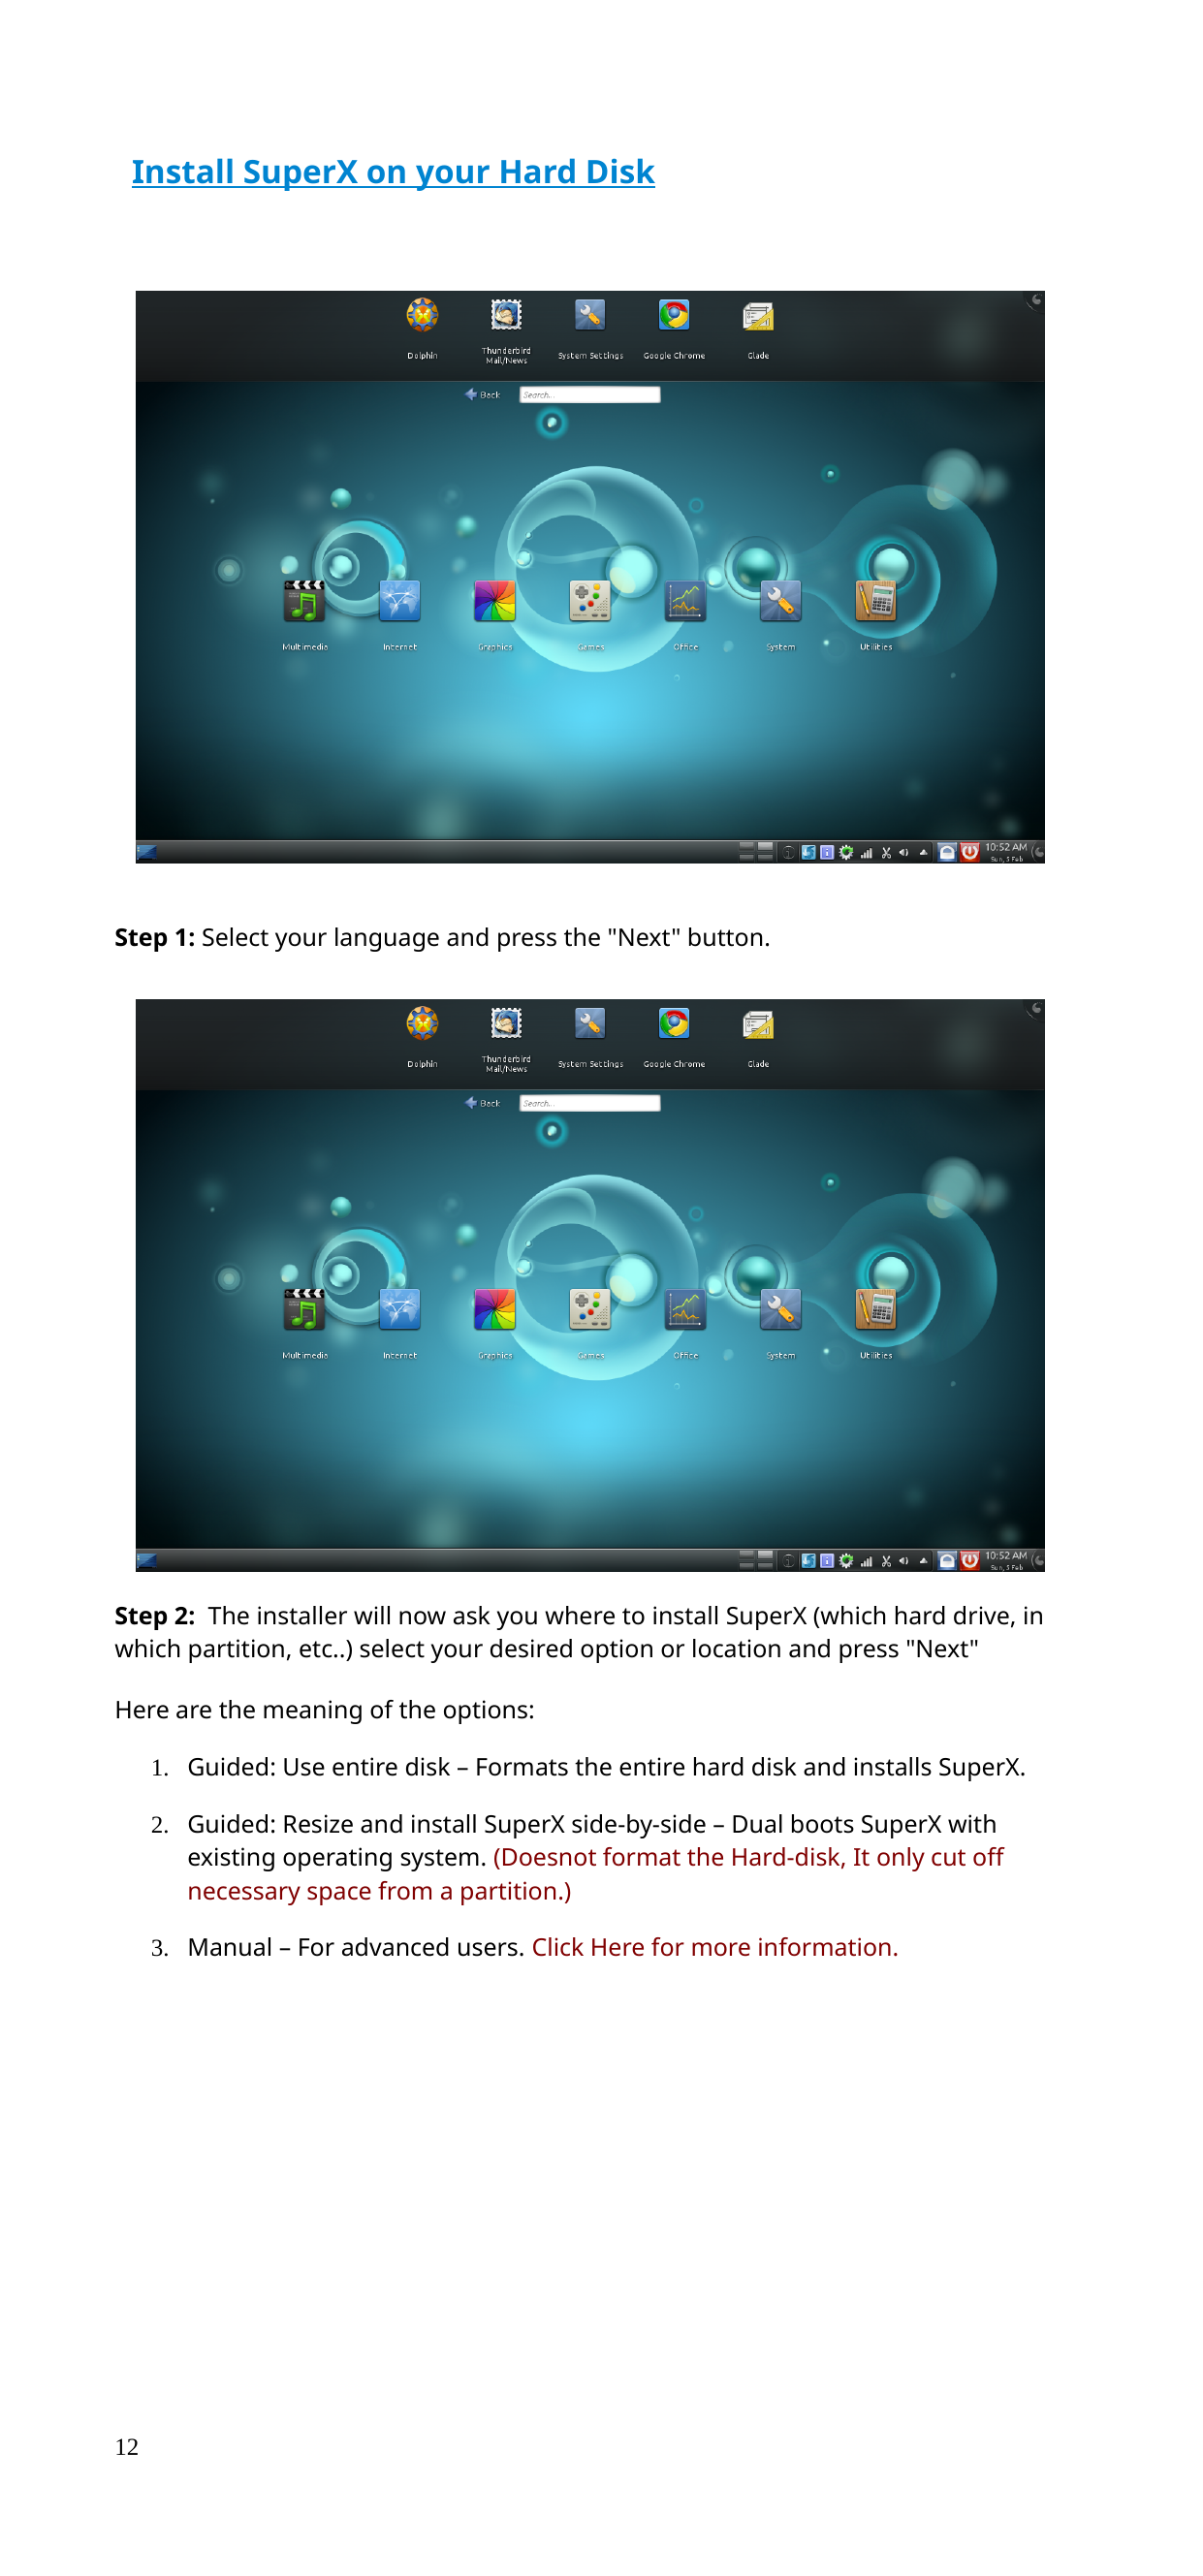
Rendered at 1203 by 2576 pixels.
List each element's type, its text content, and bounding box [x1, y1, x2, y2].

picture [136, 291, 1045, 864]
picture [136, 999, 1045, 1572]
text Step 2: The installer will now ask you where to install SuperX (which hard drive, in which partition, etc..) select your desired option or location and press "Next" [114, 1599, 1088, 1665]
list Guided: Resize and install SuperX side-by-side – Dual boots SuperX with existing operating system. (Doesnot format the Hard-disk, It only cut off necessary space from a partition.) [151, 1807, 1088, 1906]
list Manual – For advanced users. Click Here for more information. [151, 1931, 1088, 1963]
list Guided: Use entire disk – Formats the entire hard disk and installs SuperX. [151, 1750, 1088, 1783]
text Step 1: Select your language and press the "Next" button. [114, 920, 1088, 953]
text Here are the meaning of the options: [114, 1693, 1088, 1726]
subtitle Install SuperX on your Hard Disk [132, 148, 1088, 193]
